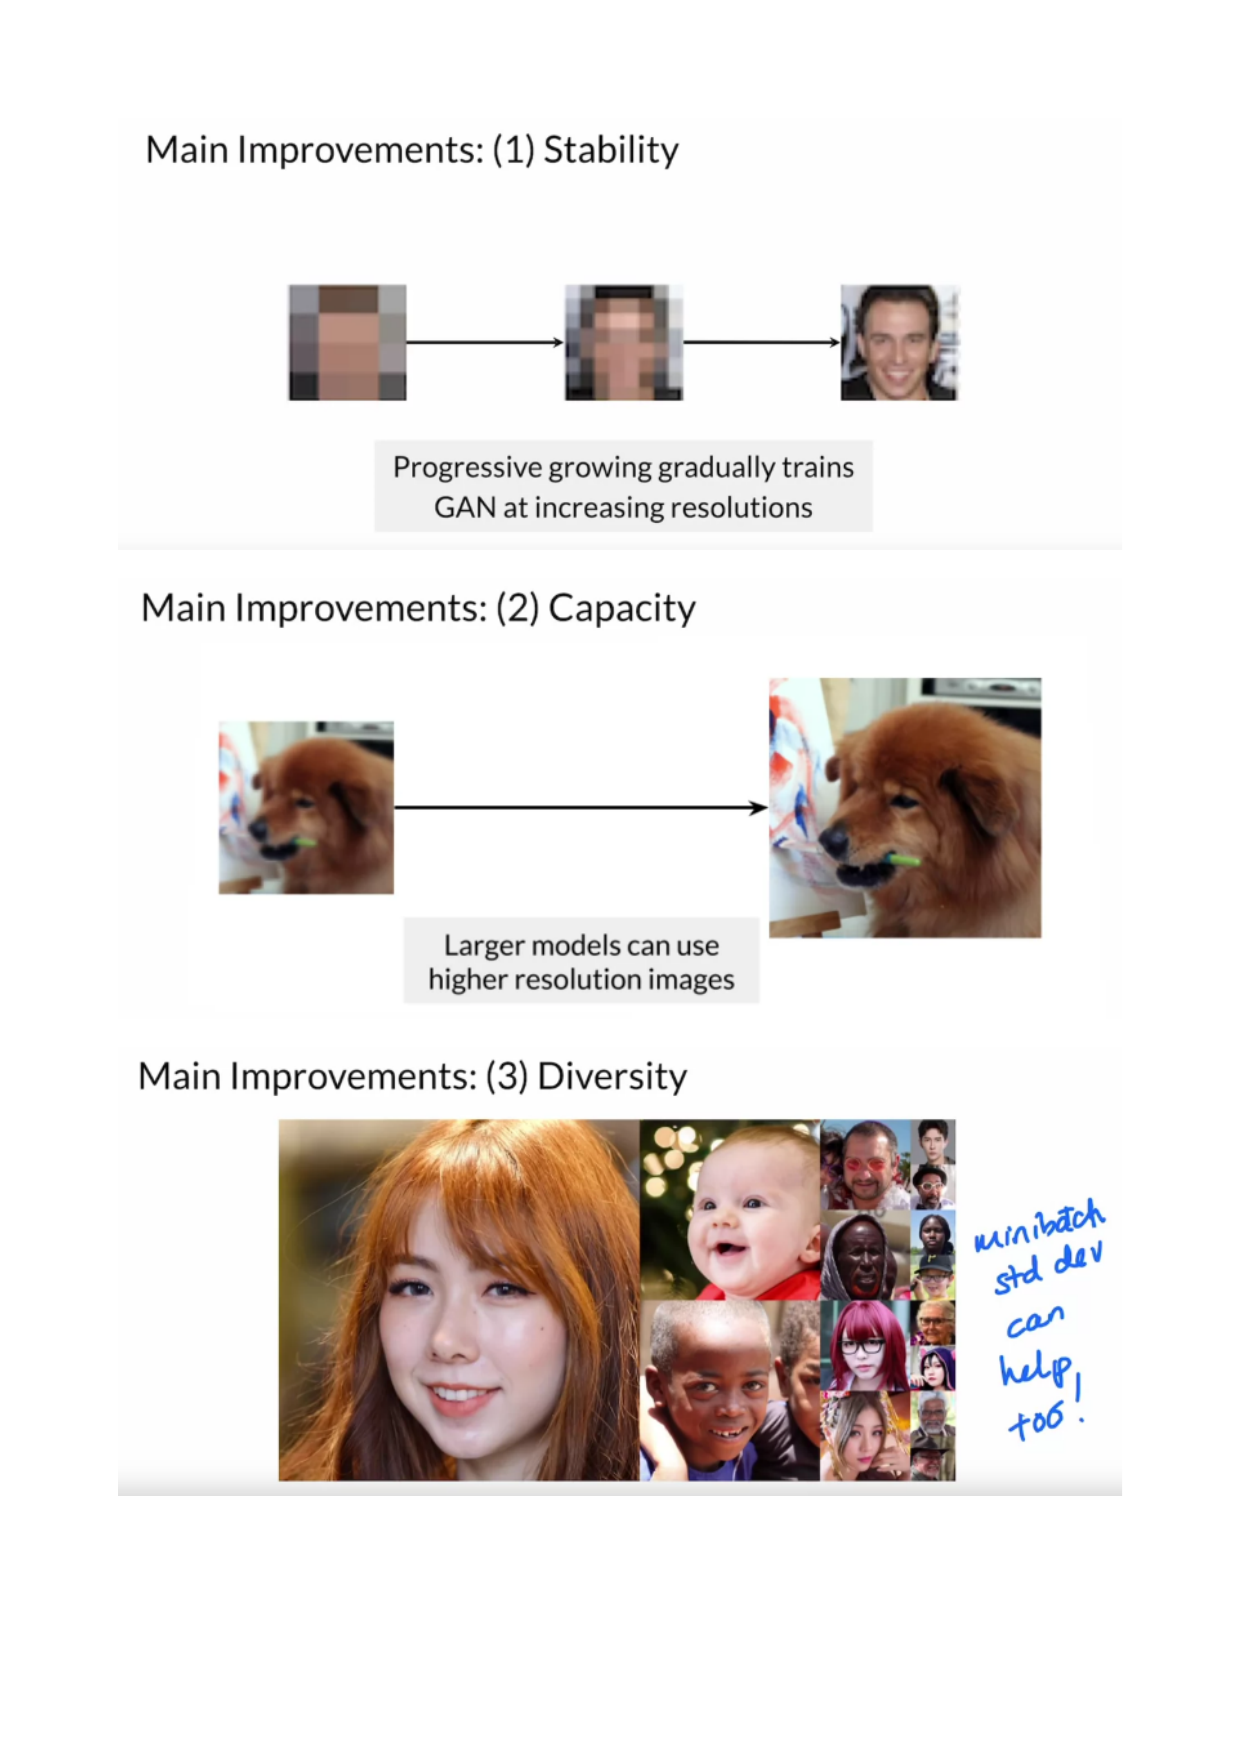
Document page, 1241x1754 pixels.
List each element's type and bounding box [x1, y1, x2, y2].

picture [118, 578, 1123, 1019]
picture [118, 118, 1123, 550]
picture [118, 1047, 1123, 1496]
